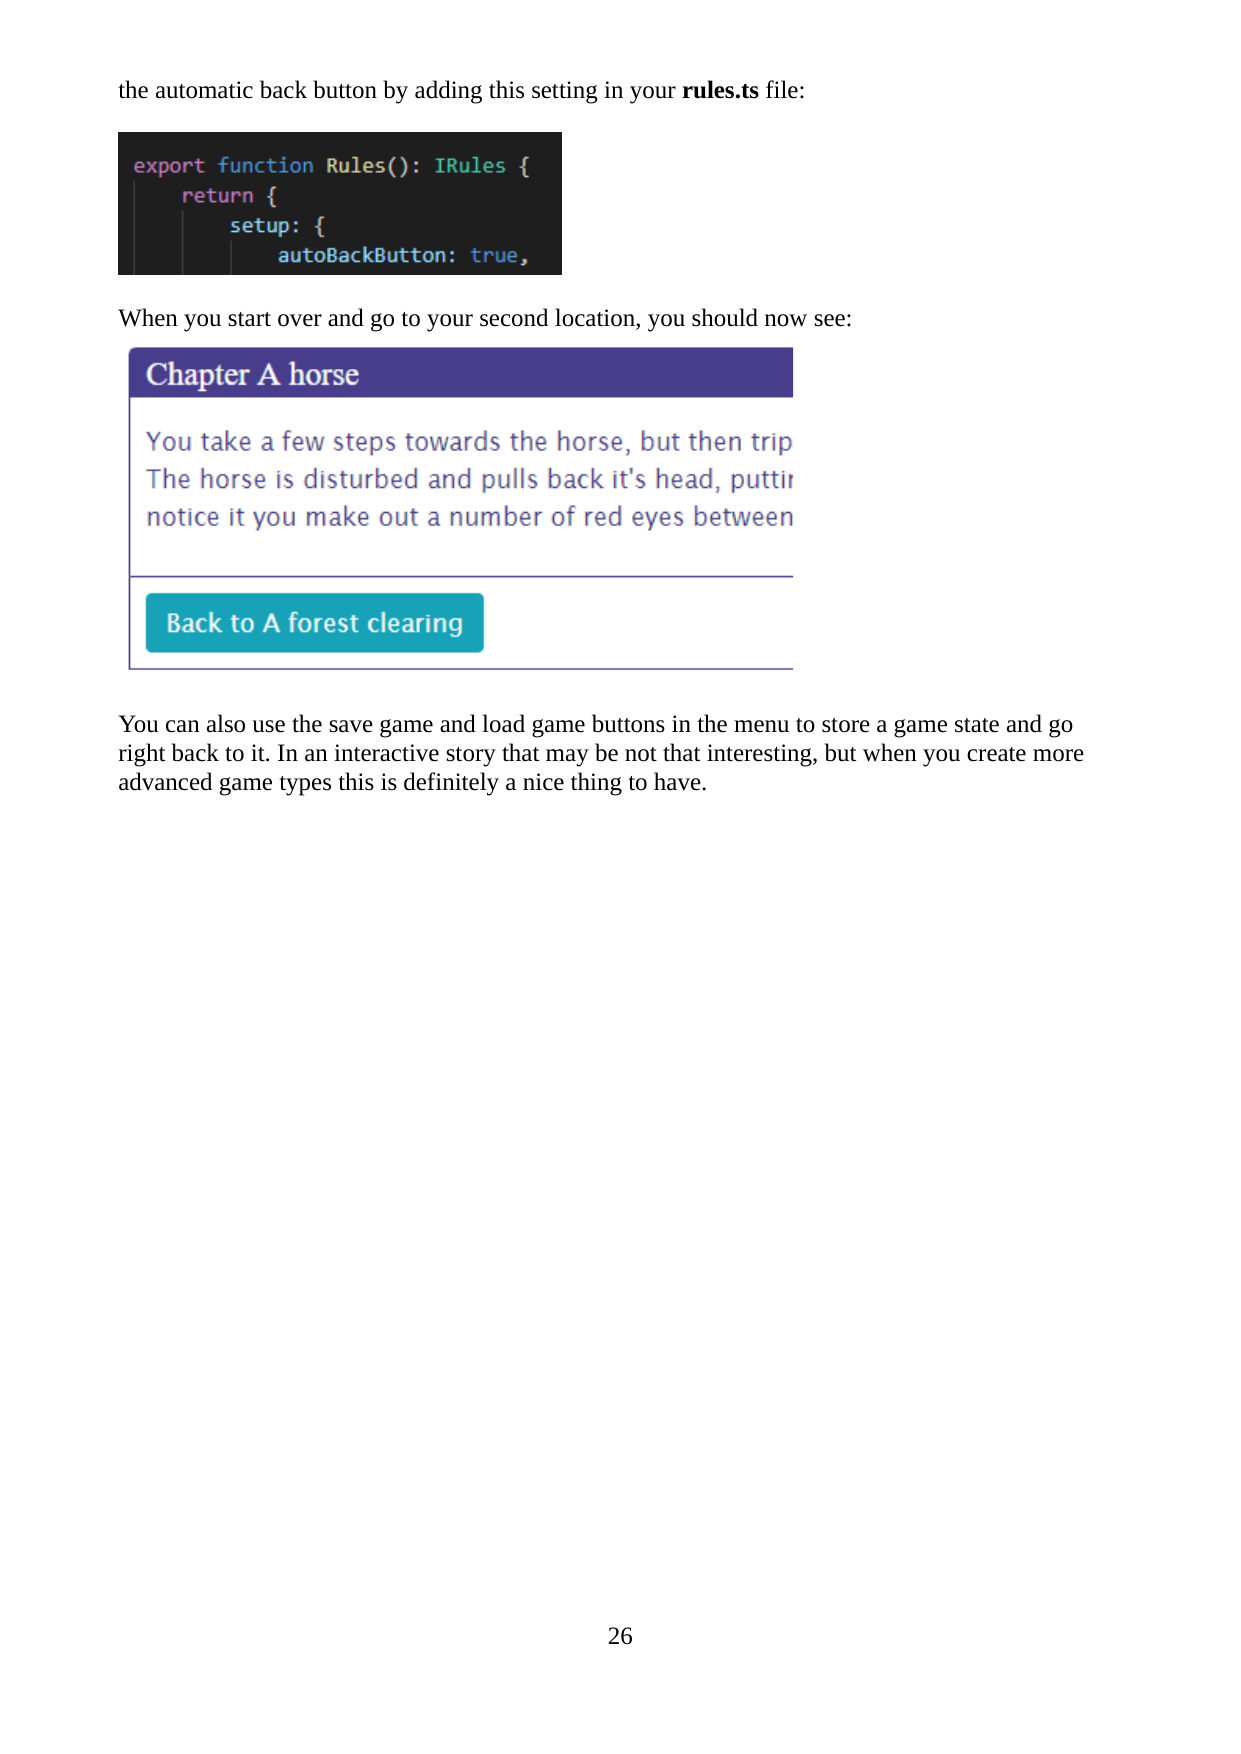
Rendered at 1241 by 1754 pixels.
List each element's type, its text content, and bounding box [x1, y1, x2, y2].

text You can also use the save game and load game buttons in the menu to store a game state and go right back to it. In an interactive story that may be not that interesting, but when you create more advanced game types this is definitely a nice thing to have. [118, 709, 1122, 796]
text When you start over and go to your second location, you should now see: [118, 303, 1122, 332]
text the automatic back button by adding this setting in your rules.ts file: [118, 75, 1122, 104]
